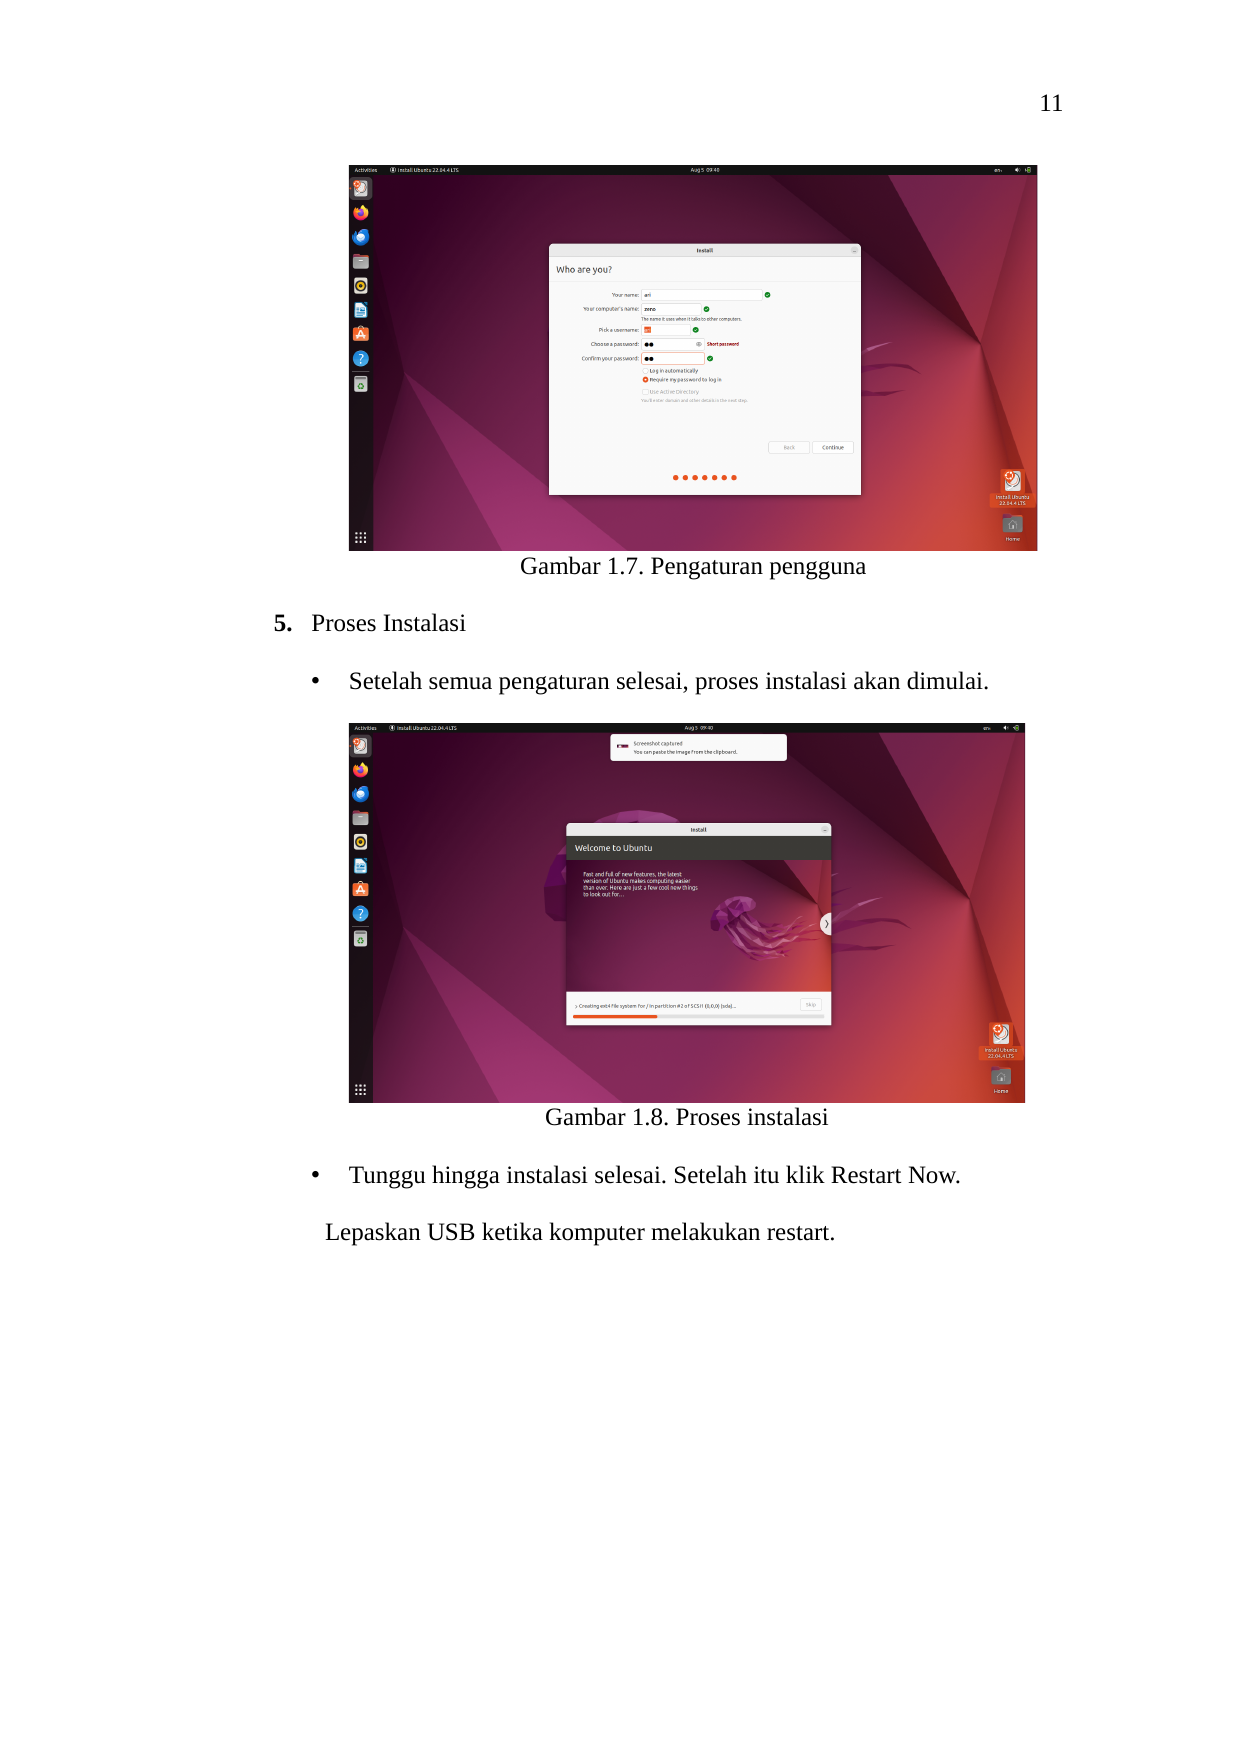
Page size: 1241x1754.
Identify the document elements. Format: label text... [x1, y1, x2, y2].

picture [348, 723, 1025, 1103]
list Gambar 1.8. Proses instalasi [349, 1103, 1025, 1131]
picture [348, 165, 1038, 551]
list Proses Instalasi [274, 608, 1063, 637]
text Lepaskan USB ketika komputer melakukan restart. [236, 1217, 1063, 1246]
list Gambar 1.7. Pengaturan pengguna [349, 551, 1037, 579]
list Setelah semua pengaturan selesai, proses instalasi akan dimulai. [311, 666, 1063, 694]
list Tunggu hingga instalasi selesai. Setelah itu klik Restart Now. [311, 1160, 1063, 1188]
